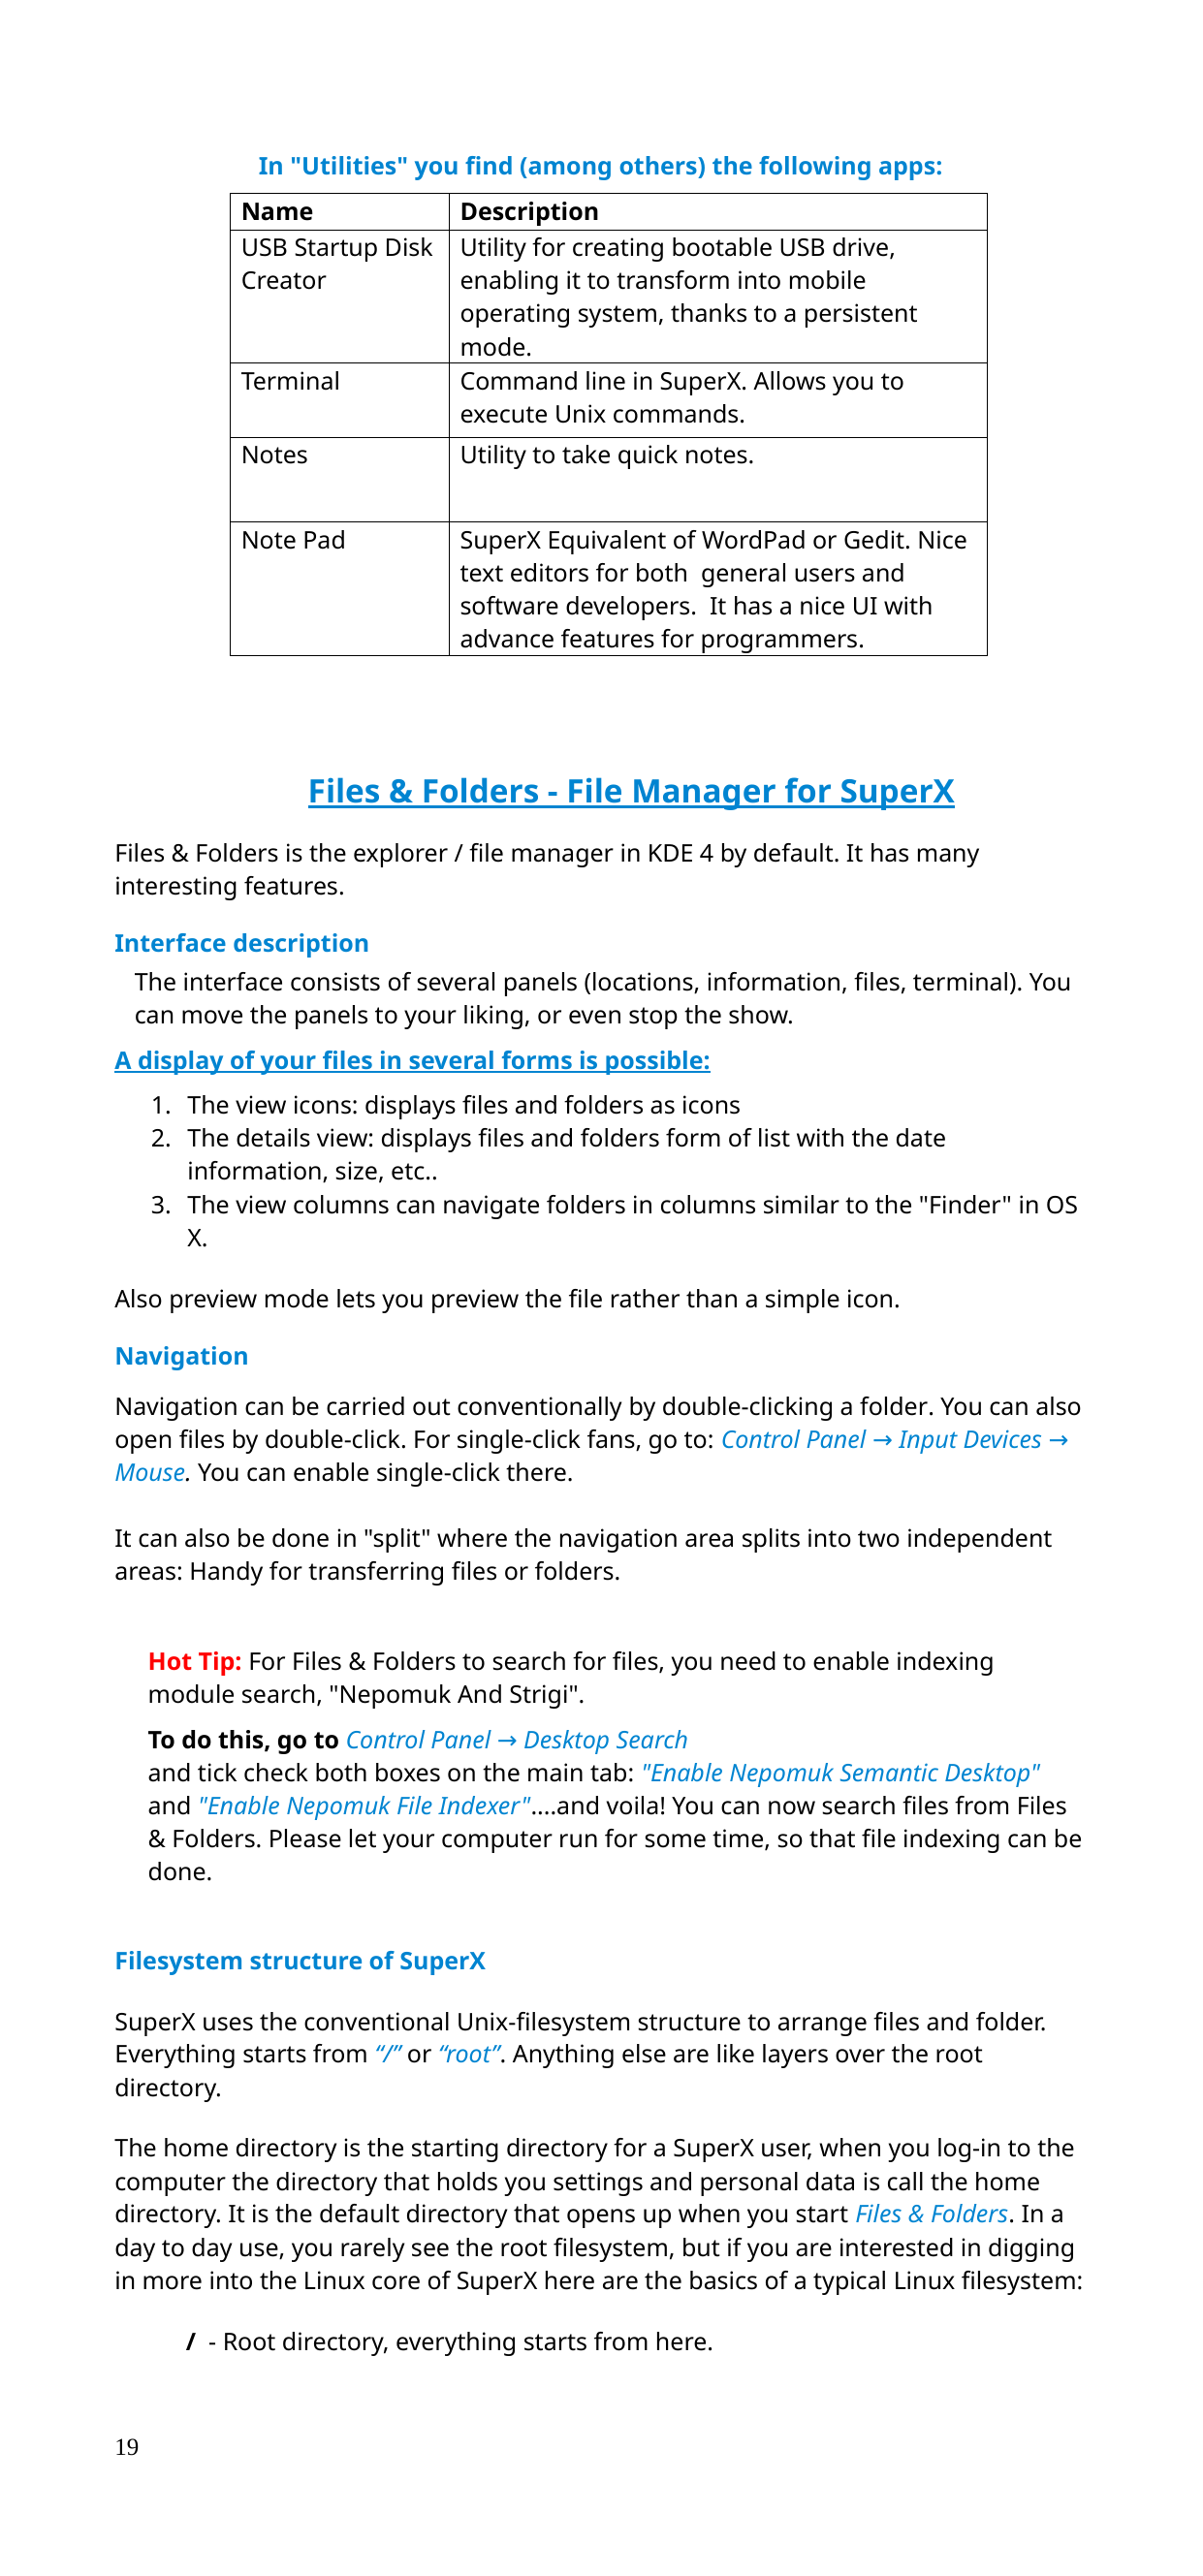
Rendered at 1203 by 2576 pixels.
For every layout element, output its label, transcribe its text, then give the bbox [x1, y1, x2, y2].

table_cell Utility for creating bootable USB drive, enabling it to transform into mobile operating system, thanks to a persistent mode. [450, 231, 987, 362]
table_cell Command line in SuperX. Allows you to execute Unix commands. [450, 363, 987, 437]
list The view columns can navigate folders in columns similar to the "Finder" in OS X. [151, 1187, 1088, 1253]
table_header Name [231, 194, 449, 230]
text To do this, go to Control Panel → Desktop Search and tick check both boxes on the main tab: "Enable Nepomuk Semantic Desktop" and "Enable Nepomuk File Indexer"....and voila! You can now search files from Files & Folders. Please let your computer run for some time, so that file indexing can be done. [147, 1722, 1088, 1888]
text Everything starts from “/” or “root”. Anything else are like layers over the root directory. [114, 2037, 1088, 2103]
text Also preview mode lets you preview the file rather than a simple icon. [114, 1281, 1088, 1315]
text It can also be done in "split" where the navigation area splits into two independent areas: Handy for transferring files or folders. [114, 1521, 1088, 1587]
text / - Root directory, everything starts from here. [114, 2324, 1088, 2357]
subtitle Navigation [114, 1339, 1088, 1372]
text Navigation can be carried out conventionally by double-clicking a folder. You can also open files by double-click. For single-click fans, go to: Control Panel → Input Devices → Mouse. You can enable single-click there. [114, 1389, 1088, 1489]
subtitle Interface description [114, 927, 1088, 958]
text Hot Tip: For Files & Folders to search for files, you need to enable indexing module search, "Nepomuk And Strigi". [147, 1645, 1088, 1711]
text The home directory is the starting directory for a SuperX user, when you log-in to the computer the directory that holds you settings and personal data is call the home directory. It is the default directory that opens up when you start Files & Folders. In a day to day use, you rarely see the root filesystem, but if you are interested in digging in more into the Linux core of SuperX here are the basics of a typical Linux filesystem: [114, 2131, 1088, 2296]
table_cell Notes [231, 438, 449, 521]
text Files & Folders is the explorer / file manager in KDE 4 by default. It has many interesting features. [114, 835, 1088, 902]
text Filesystem structure of SuperX [114, 1943, 1088, 1976]
text SuperX uses the conventional Unix-filesystem structure to arrange files and folder. [114, 2004, 1088, 2037]
table_cell USB Startup Disk Creator [231, 231, 449, 362]
list The view icons: displays files and folders as icons [151, 1088, 1088, 1121]
table_cell Utility to take quick notes. [450, 438, 987, 521]
list The details view: displays files and folders form of list with the date information, size, etc.. [151, 1121, 1088, 1187]
text A display of your files in several forms is possible: [114, 1043, 1088, 1077]
text In "Utilities" you find (among others) the following apps: [259, 148, 1088, 182]
table_cell SuperX Equivalent of WordPad or Gedit. Nice text editors for both general users and software developers. It has a nice UI with advance features for programmers. [450, 522, 987, 655]
table_cell Note Pad [231, 522, 449, 655]
table_cell Terminal [231, 363, 449, 437]
subtitle Files & Folders - File Manager for SuperX [175, 769, 1088, 812]
text The interface consists of several panels (locations, information, files, terminal). You can move the panels to your liking, or even stop the show. [134, 965, 1088, 1031]
table_header Description [450, 194, 987, 230]
